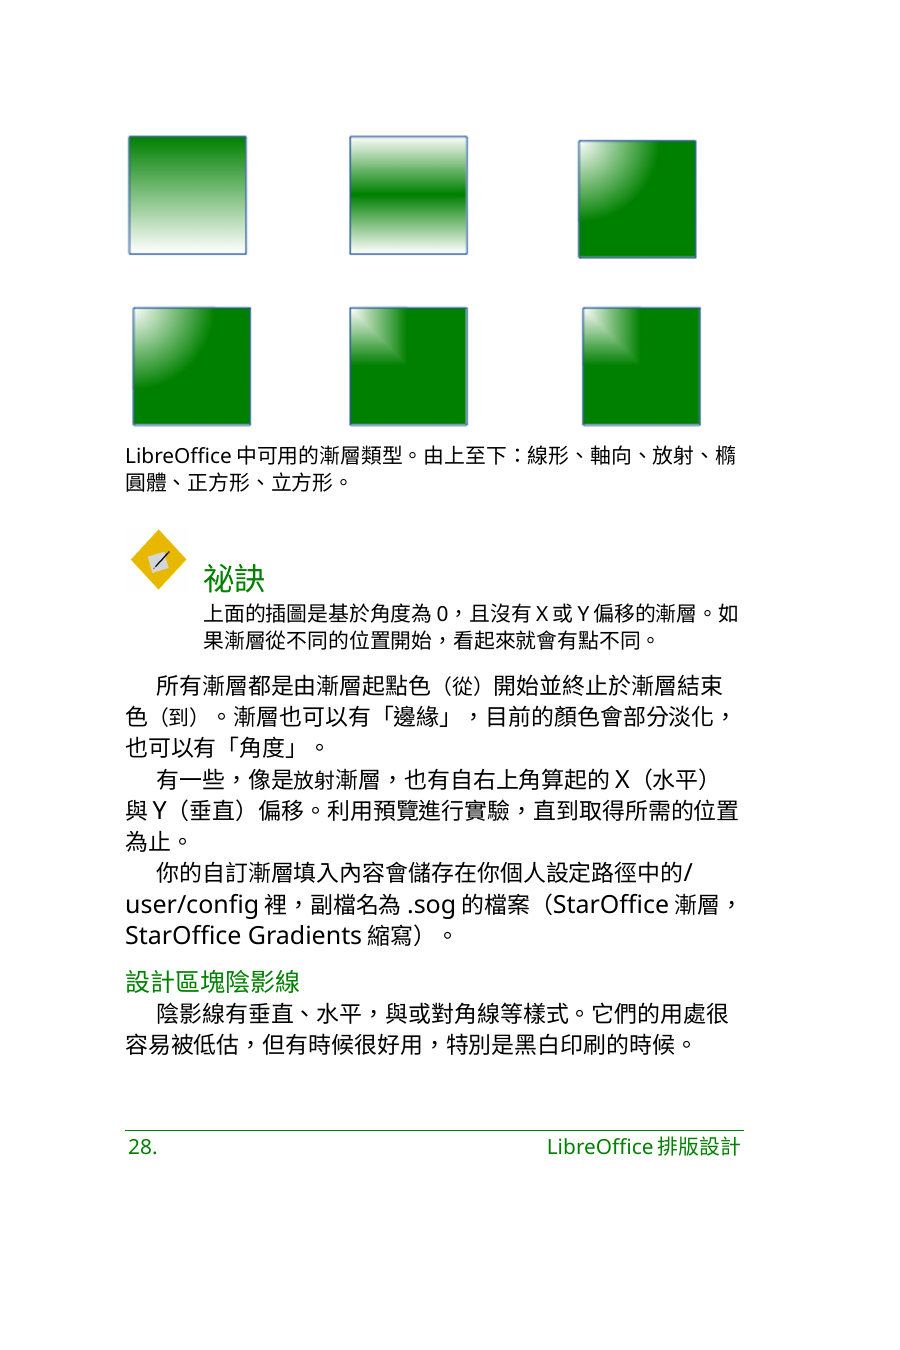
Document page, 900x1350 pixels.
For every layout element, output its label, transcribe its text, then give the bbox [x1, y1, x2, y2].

subtitle 設計區塊陰影線 [125, 966, 744, 997]
list 祕訣 [125, 527, 744, 599]
text 陰影線有垂直、水平，與或對角線等樣式。它們的用處很容易被低估，但有時候很好用，特別是黑白印刷的時候。 [125, 997, 744, 1060]
picture [126, 528, 189, 591]
table_header [125, 125, 744, 434]
text 上面的插圖是基於角度為0，且沒有X或Y偏移的漸層。如果漸層從不同的位置開始，看起來就會有點不同。 [203, 599, 744, 654]
text 有一些，像是放射漸層，也有自右上角算起的X（水平）與Y（垂直）偏移。利用預覽進行實驗，直到取得所需的位置為止。 [125, 763, 744, 857]
text 你的自訂漸層填入內容會儲存在你個人設定路徑中的/user/config裡，副檔名為 .sog的檔案（StarOffice漸層，StarOffice Gradients縮寫）。 [125, 857, 744, 951]
table_cell LibreOffice中可用的漸層類型。由上至下：線形、軸向、放射、橢圓體、正方形、立方形。 [125, 434, 744, 496]
picture [125, 125, 709, 432]
text 所有漸層都是由漸層起點色（從）開始並終止於漸層結束色（到）。漸層也可以有「邊緣」，目前的顏色會部分淡化，也可以有「角度」。 [125, 669, 744, 763]
